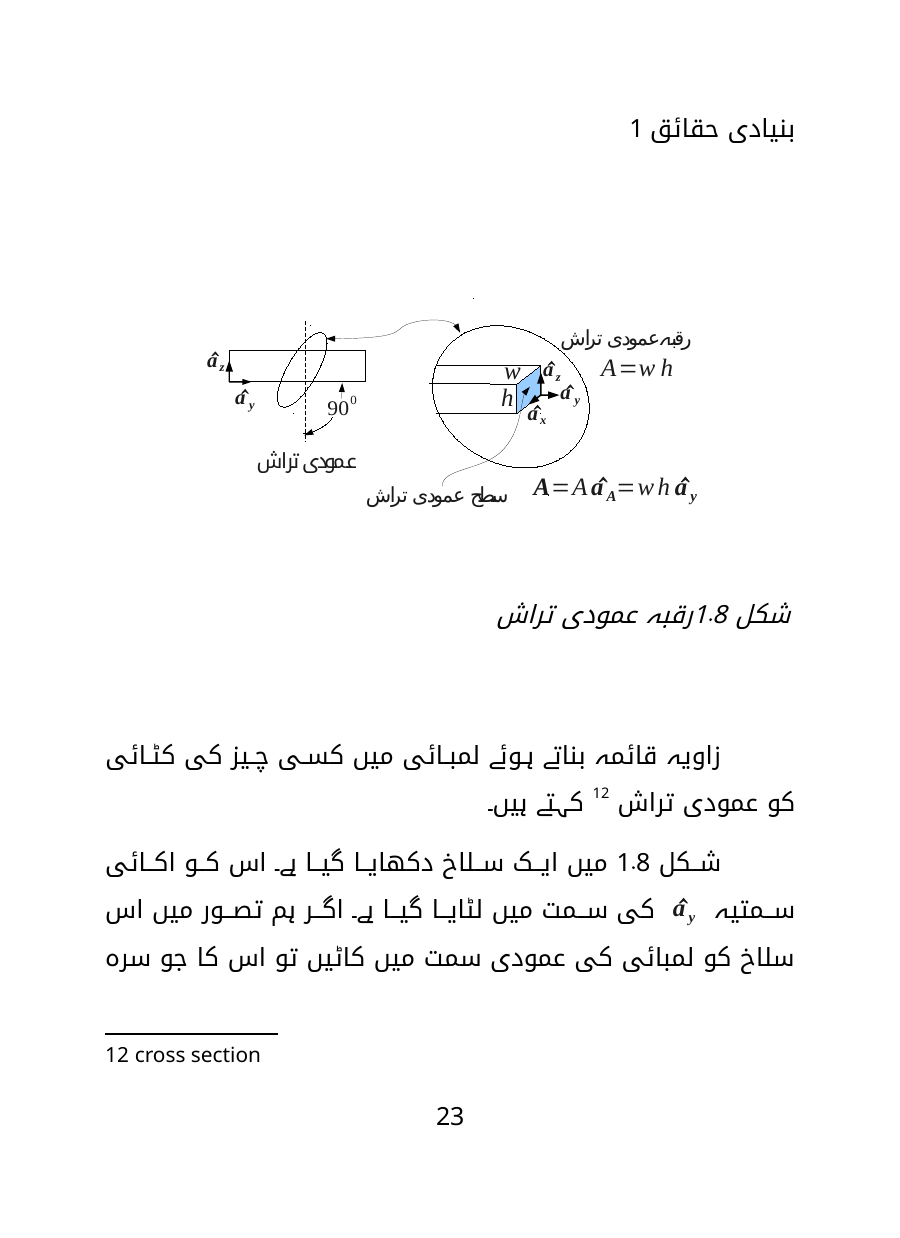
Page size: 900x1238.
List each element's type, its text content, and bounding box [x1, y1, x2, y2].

text زاویہ قائمہ بناتے ہوئے لمبائی میں کسی چیز کی کٹائی کو عمودی تراش کہتے ہیں۔ [105, 732, 795, 827]
text شکل 1.8 میں ایک سلاخ دکھایا گیا ہے۔ اس کو اکائی سمتیہکی سمت میں لٹایا گیا ہے۔ اگر ہم تصور میں اس سلاخ کو لمبائی کی عمودی سمت میں کاٹیں تو اس کا جو سرہ بنے گا اس سطح کے رقبہ کو رقبہ عمودی تراش کہتے ہیں۔ شکل میں دکھایا گیا رقبہ عمودی تراش کی مقدار ہے جہاں [105, 839, 795, 981]
text شکل 1.8رقبہ عمودی تراش [110, 195, 790, 639]
text cross section [105, 1040, 795, 1068]
